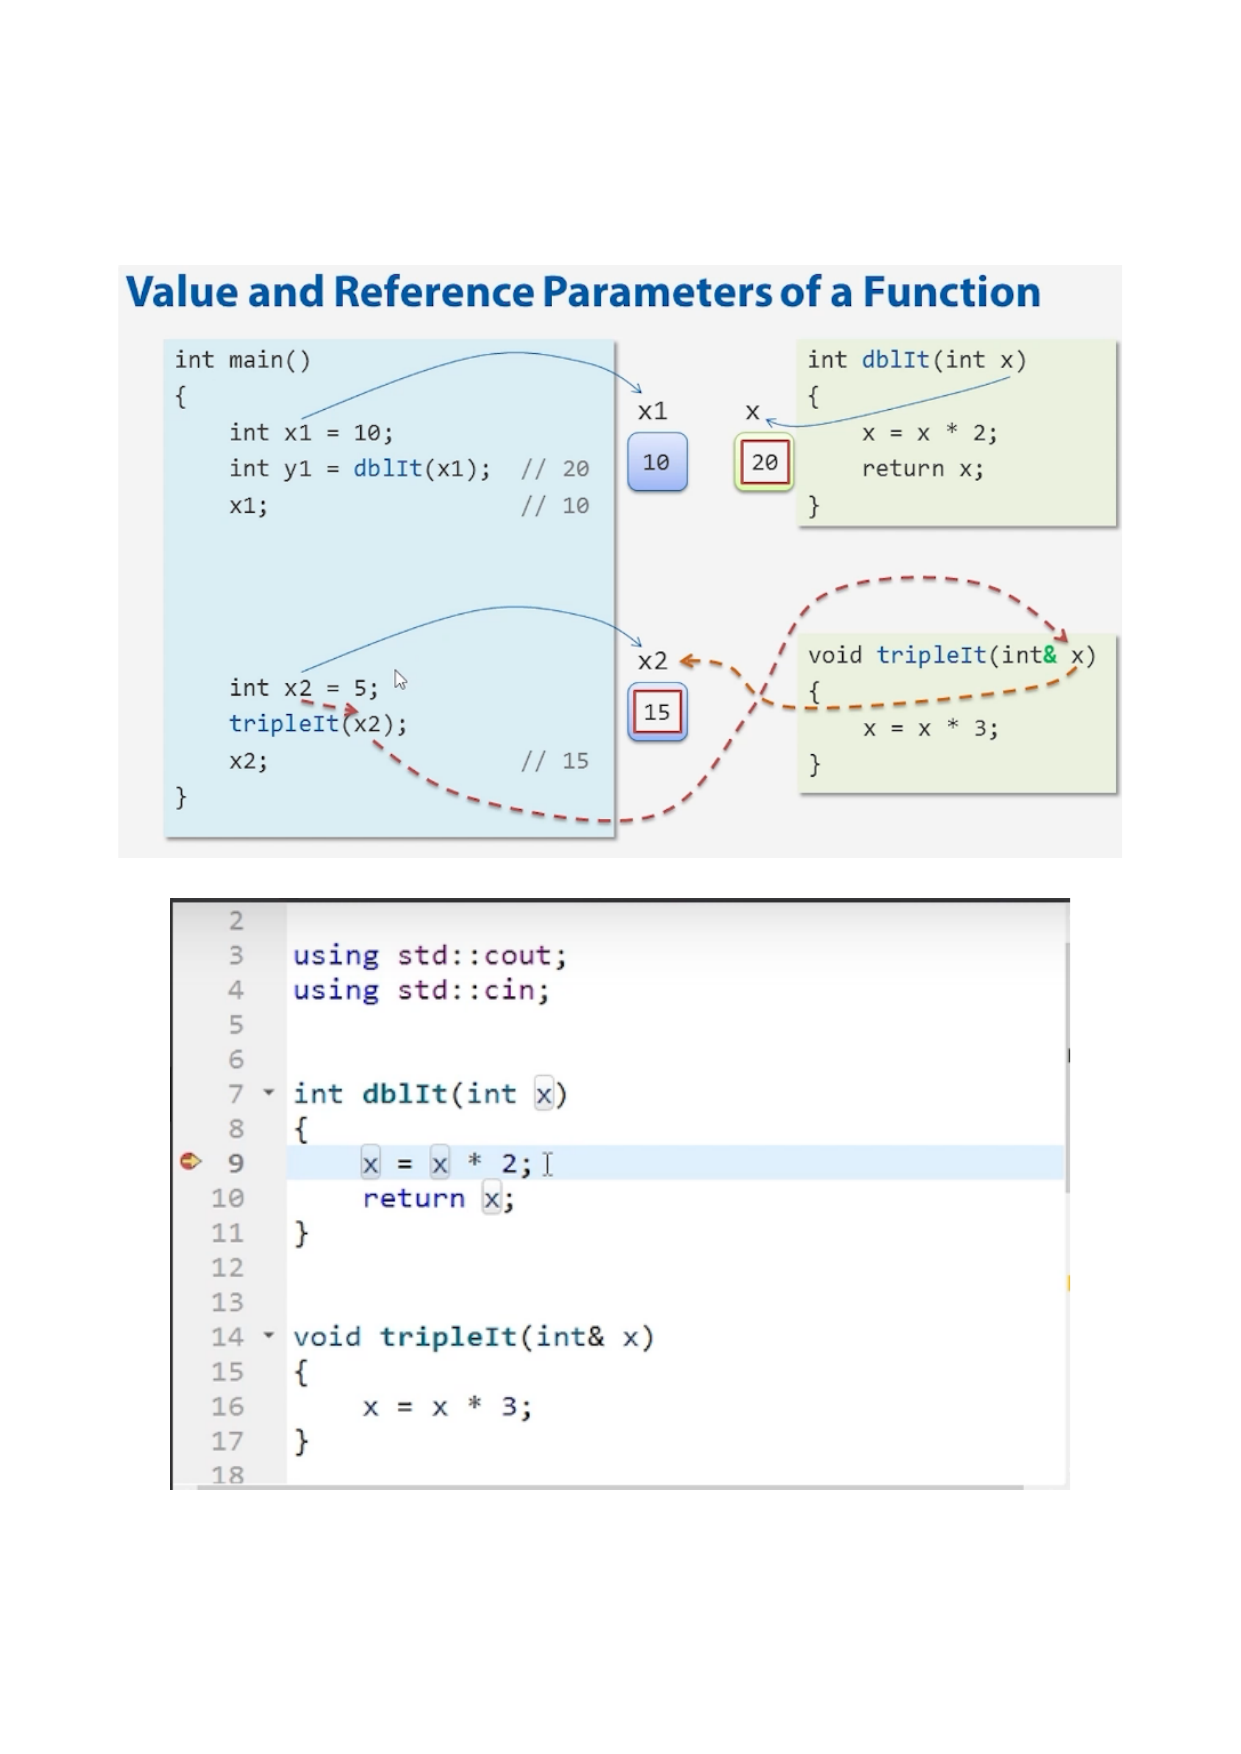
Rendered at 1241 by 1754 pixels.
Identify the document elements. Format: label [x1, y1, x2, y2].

picture [170, 898, 1071, 1490]
picture [118, 265, 1123, 858]
